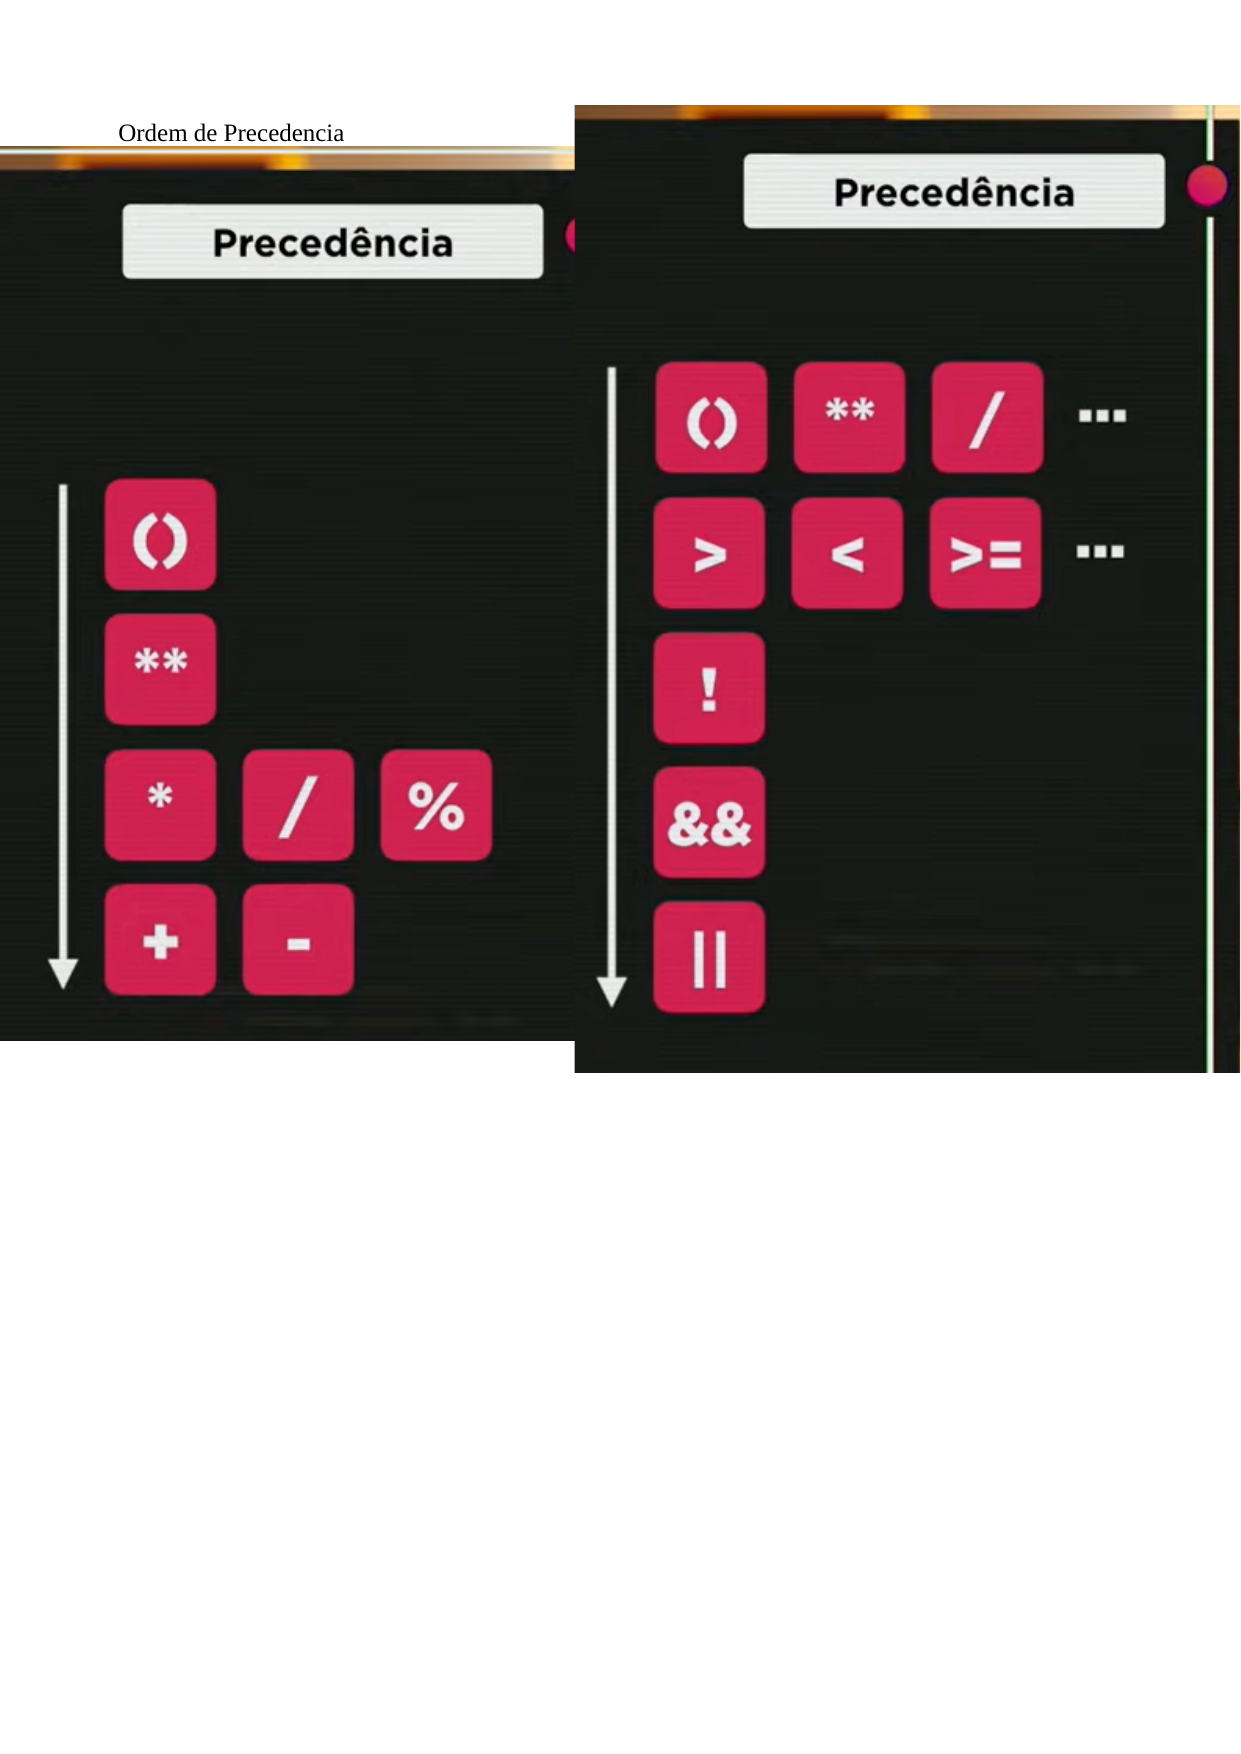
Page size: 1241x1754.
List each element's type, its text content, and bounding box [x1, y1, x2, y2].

picture [0, 105, 1241, 1073]
text Ordem de Precedencia [118, 118, 574, 146]
